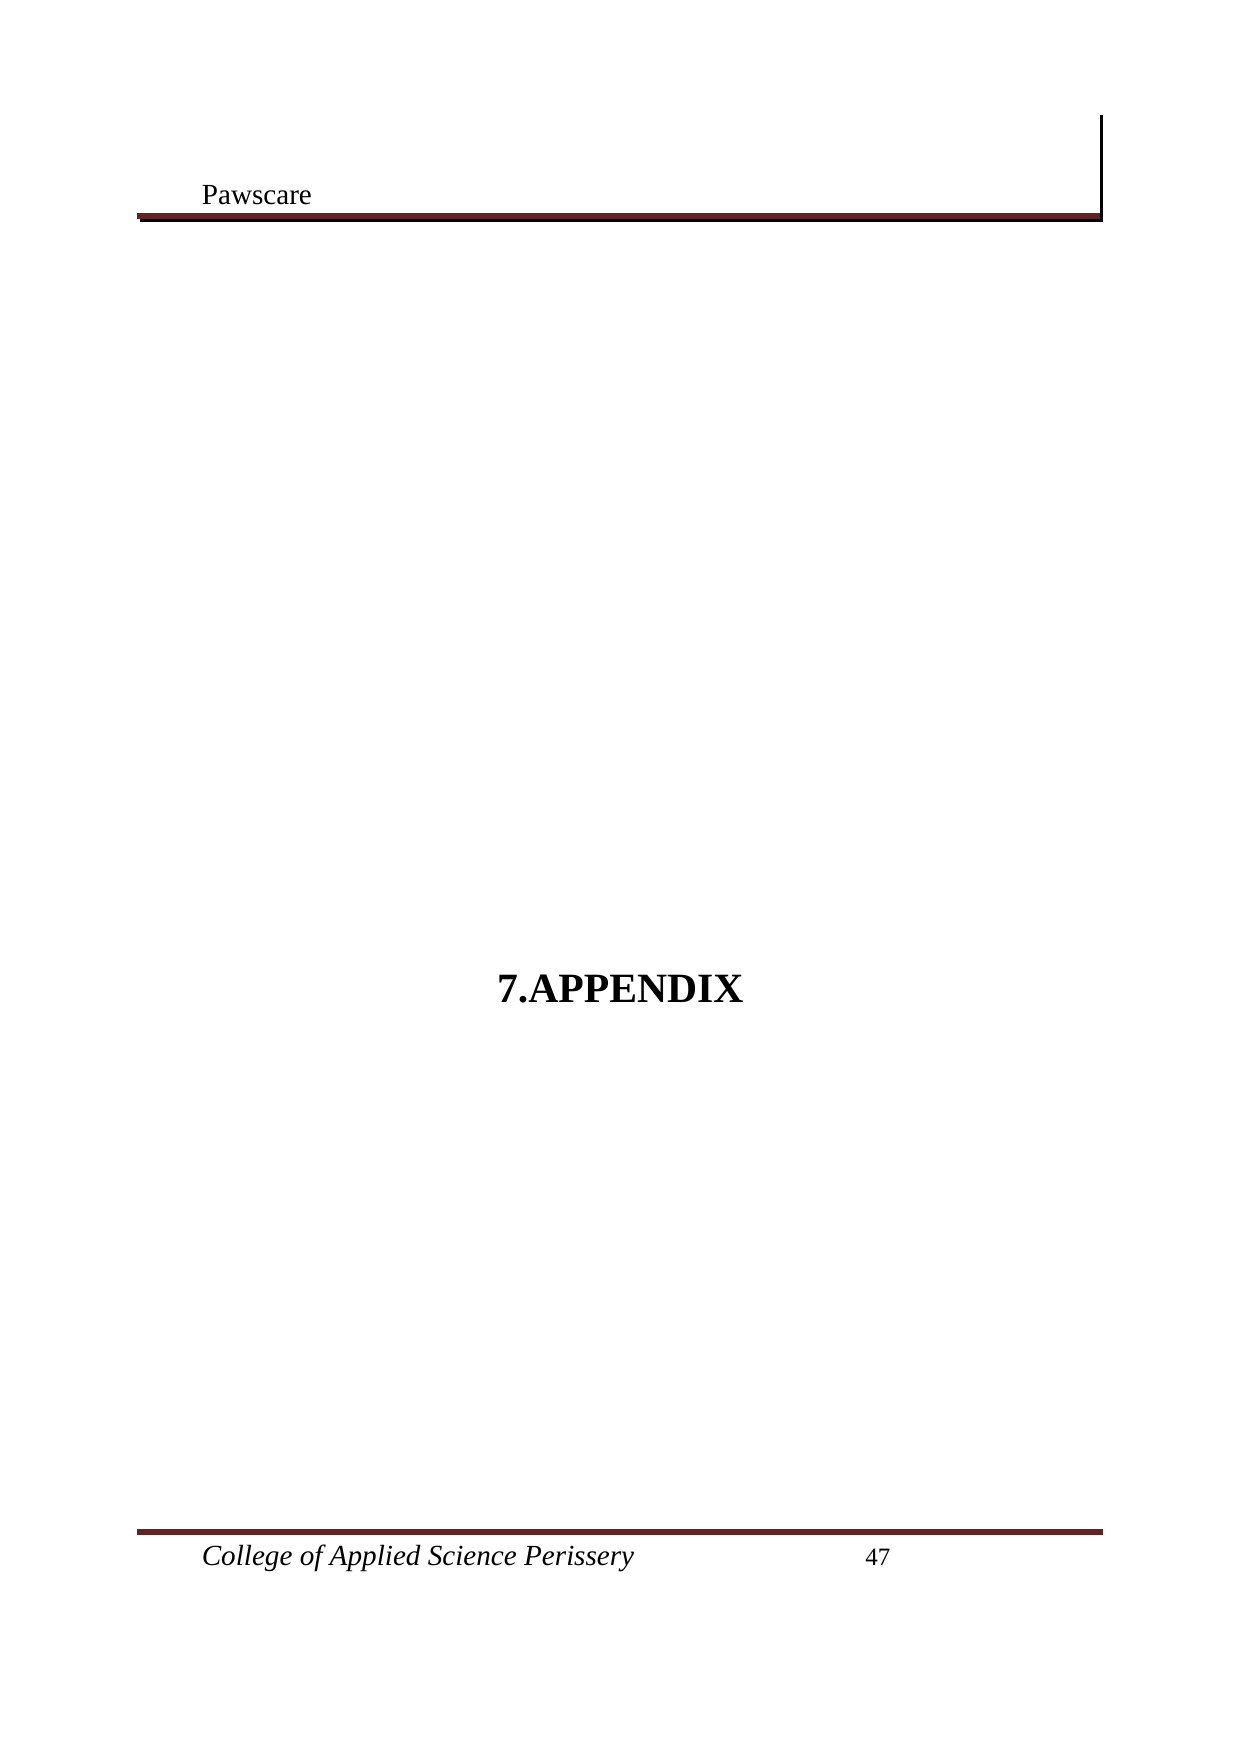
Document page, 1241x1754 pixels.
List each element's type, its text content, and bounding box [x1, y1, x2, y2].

text 7.APPENDIX [137, 963, 1103, 1011]
